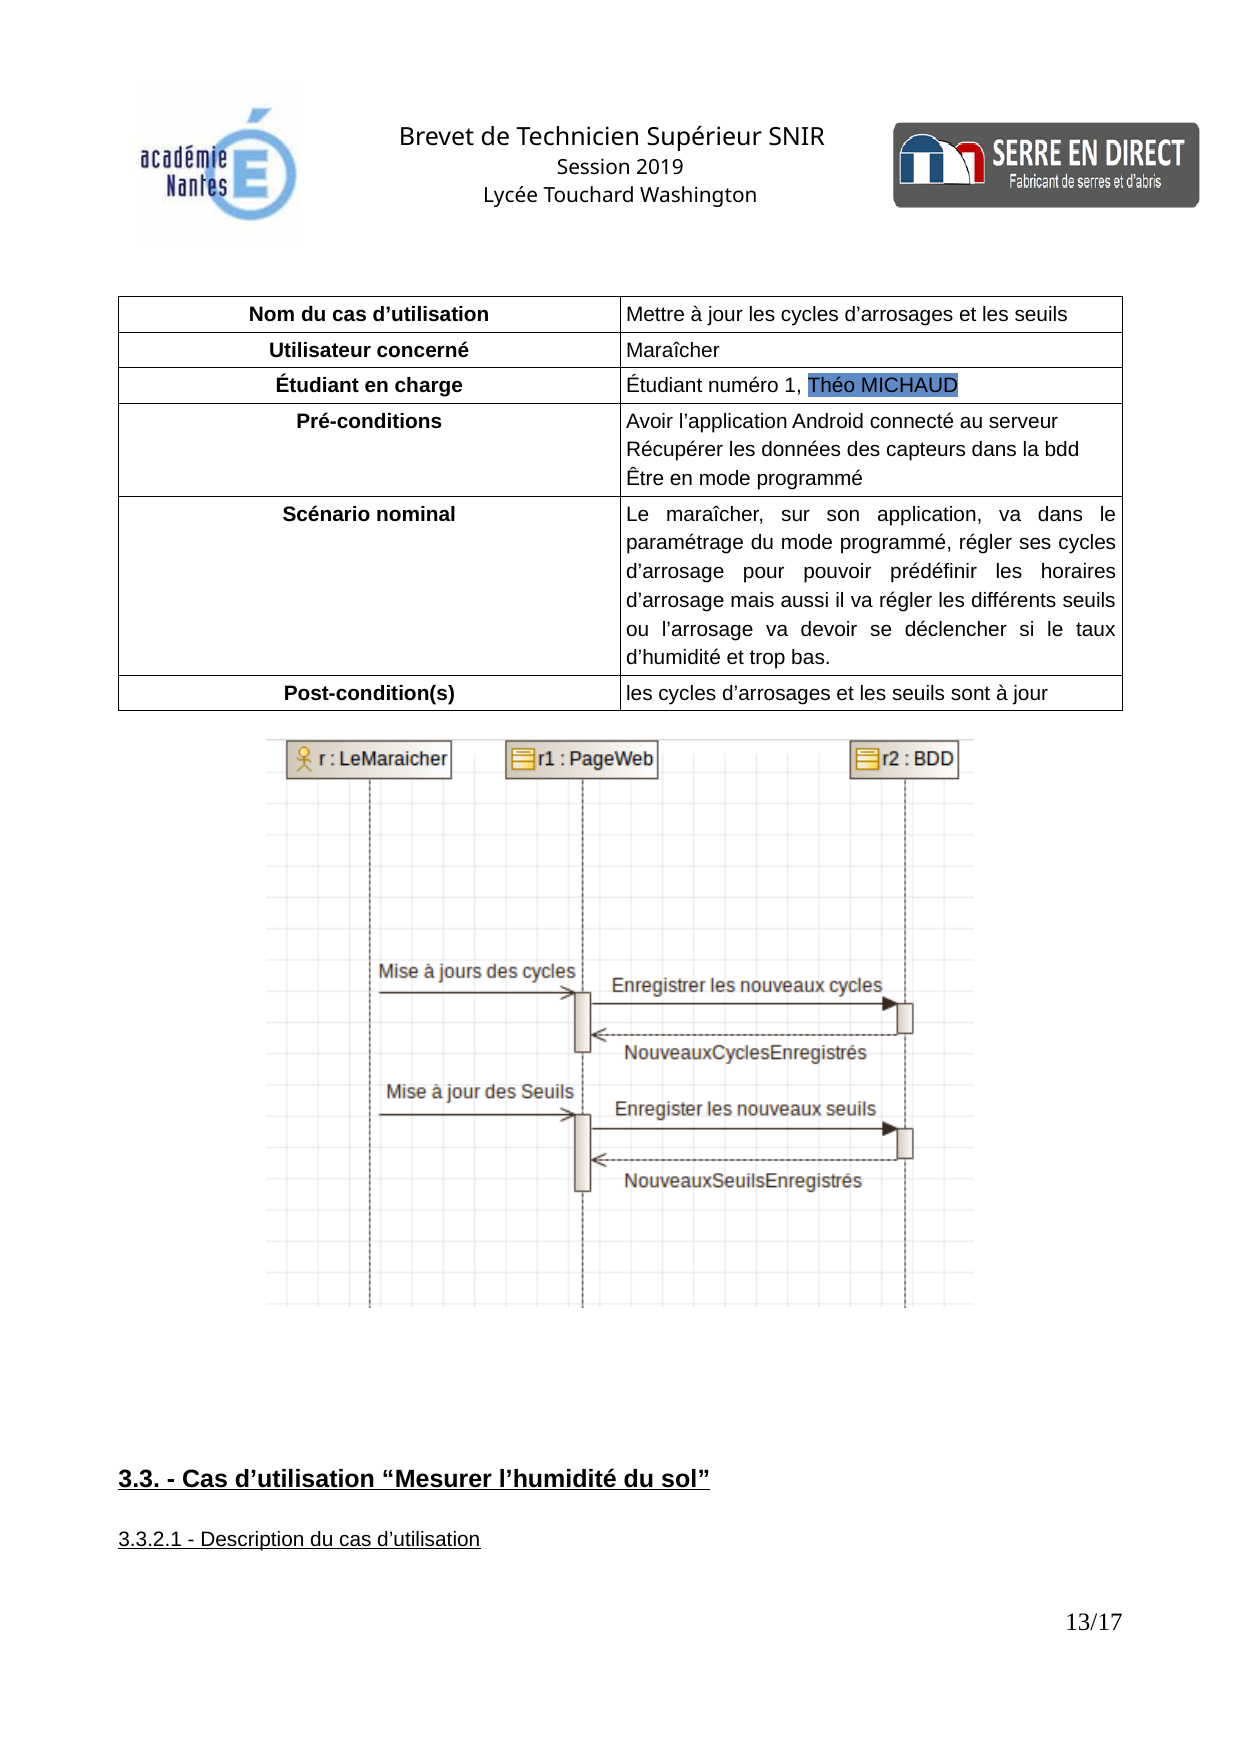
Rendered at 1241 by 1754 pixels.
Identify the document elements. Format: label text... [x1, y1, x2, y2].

table_cell Étudiant numéro 1, Théo MICHAUD [621, 368, 1122, 403]
table_cell Utilisateur concerné [119, 333, 620, 367]
picture [266, 739, 974, 1308]
table_cell les cycles d’arrosages et les seuils sont à jour [621, 676, 1122, 710]
table_cell Étudiant en charge [119, 368, 620, 403]
table_cell Pré-conditions [119, 404, 620, 496]
table_cell Post-condition(s) [119, 676, 620, 710]
table_cell Maraîcher [621, 333, 1122, 367]
text 3.3. - Cas d’utilisation “Mesurer l’humidité du sol” [118, 1464, 1122, 1492]
table_cell Avoir l’application Android connecté au serveur Récupérer les données des capteurs dans la bdd Être en mode programmé [621, 404, 1122, 496]
table_cell Scénario nominal [119, 497, 620, 675]
table_header Mettre à jour les cycles d’arrosages et les seuils [621, 297, 1122, 332]
table_header Nom du cas d’utilisation [119, 297, 620, 332]
text 3.3.2.1 - Description du cas d’utilisation [118, 1527, 1122, 1551]
table_cell Le maraîcher, sur son application, va dans le paramétrage du mode programmé, régler ses cycles d’arrosage pour pouvoir prédéfinir les horaires d’arrosage mais aussi il va régler les différents seuils ou l’arrosage va devoir se déclencher si le taux d’humidité et trop bas. [621, 497, 1122, 675]
picture [113, 86, 322, 248]
picture [888, 120, 1203, 212]
